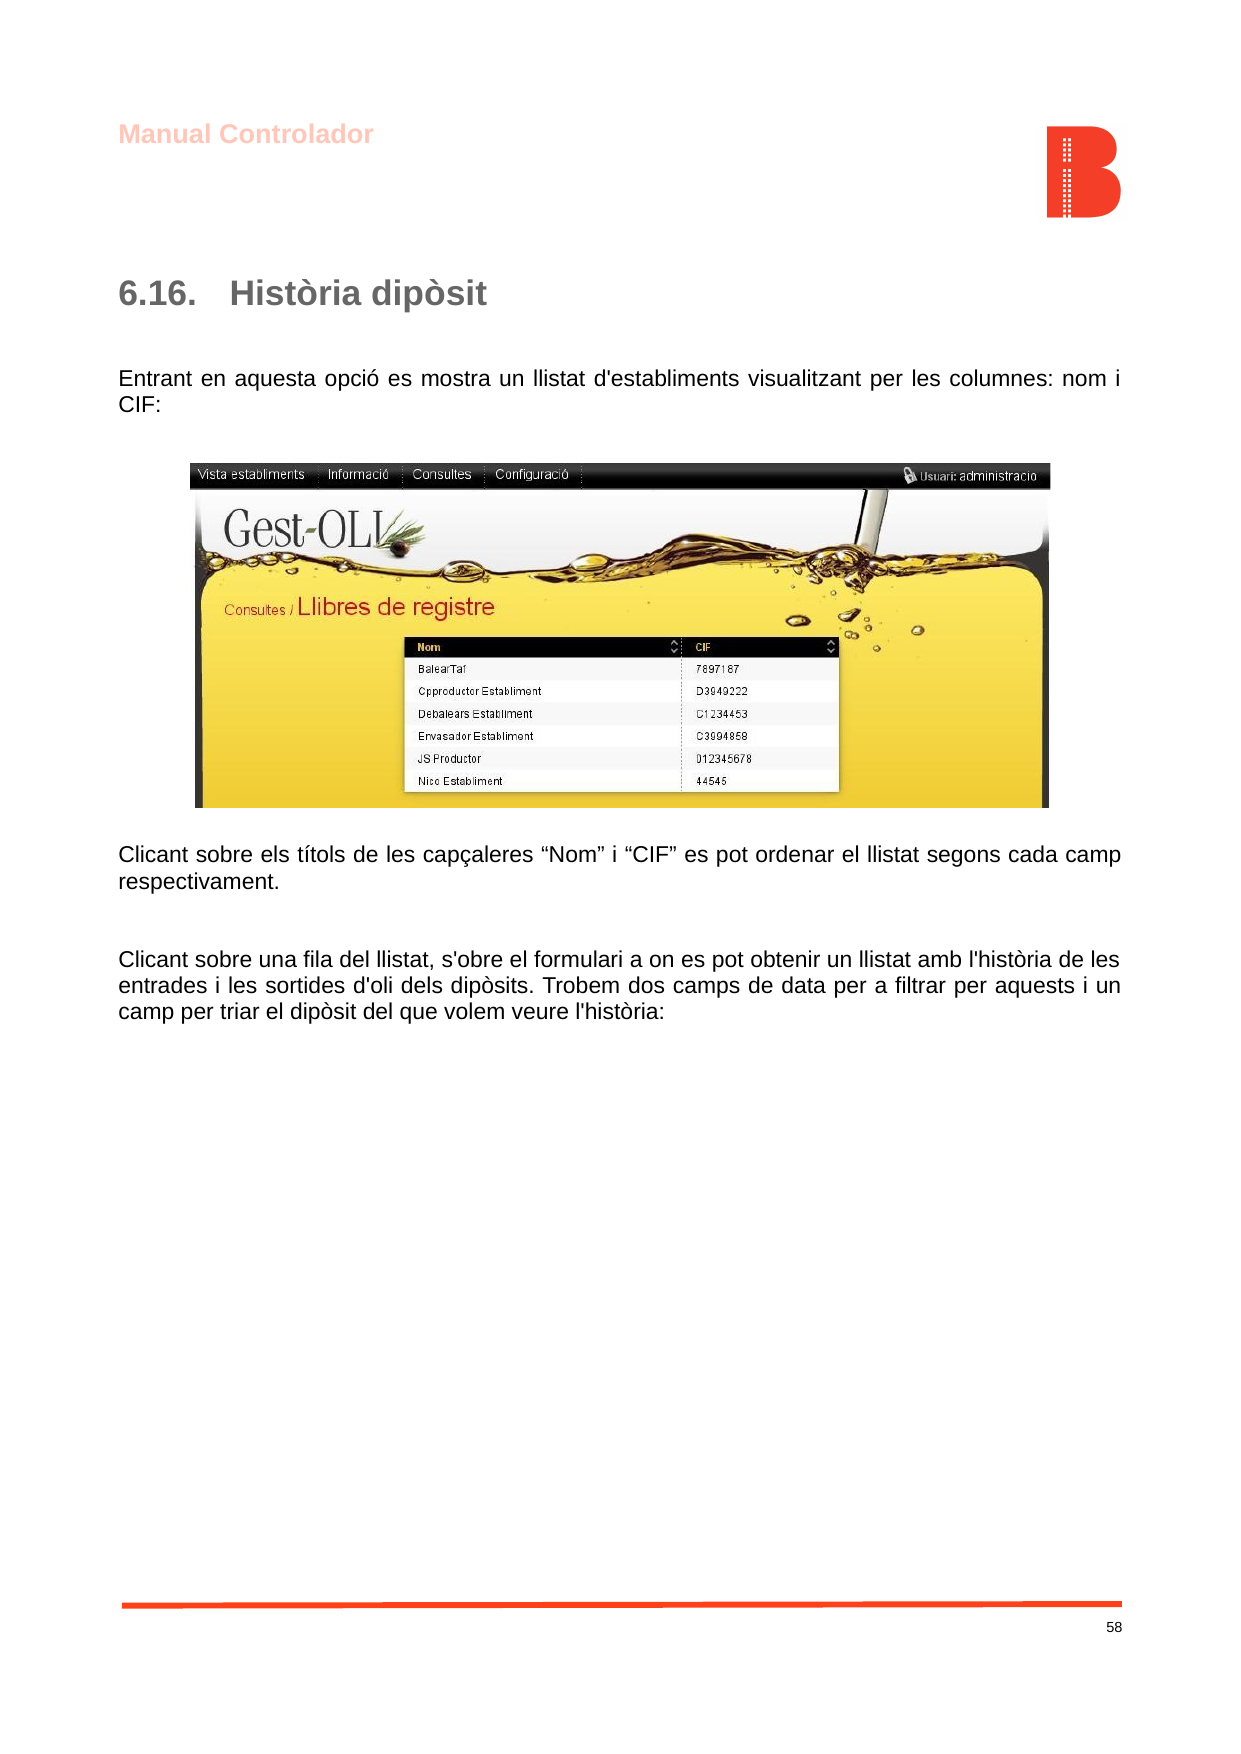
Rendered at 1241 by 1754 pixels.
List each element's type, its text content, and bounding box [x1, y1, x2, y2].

text Clicant sobre els títols de les capçaleres “Nom” i “CIF” es pot ordenar el llistat segons cada camp respectivament. [118, 841, 1122, 894]
picture [1036, 124, 1130, 221]
text Entrant en aquesta opció es mostra un llistat d'establiments visualitzant per les columnes: nom i CIF: [118, 365, 1122, 417]
picture [190, 463, 1051, 808]
subtitle Història dipòsit [118, 273, 1122, 313]
text Clicant sobre una fila del llistat, s'obre el formulari a on es pot obtenir un llistat amb l'història de les entrades i les sortides d'oli dels dipòsits. Trobem dos camps de data per a filtrar per aquests i un camp per triar el dipòsit del que volem veure l'història: [118, 946, 1122, 1024]
